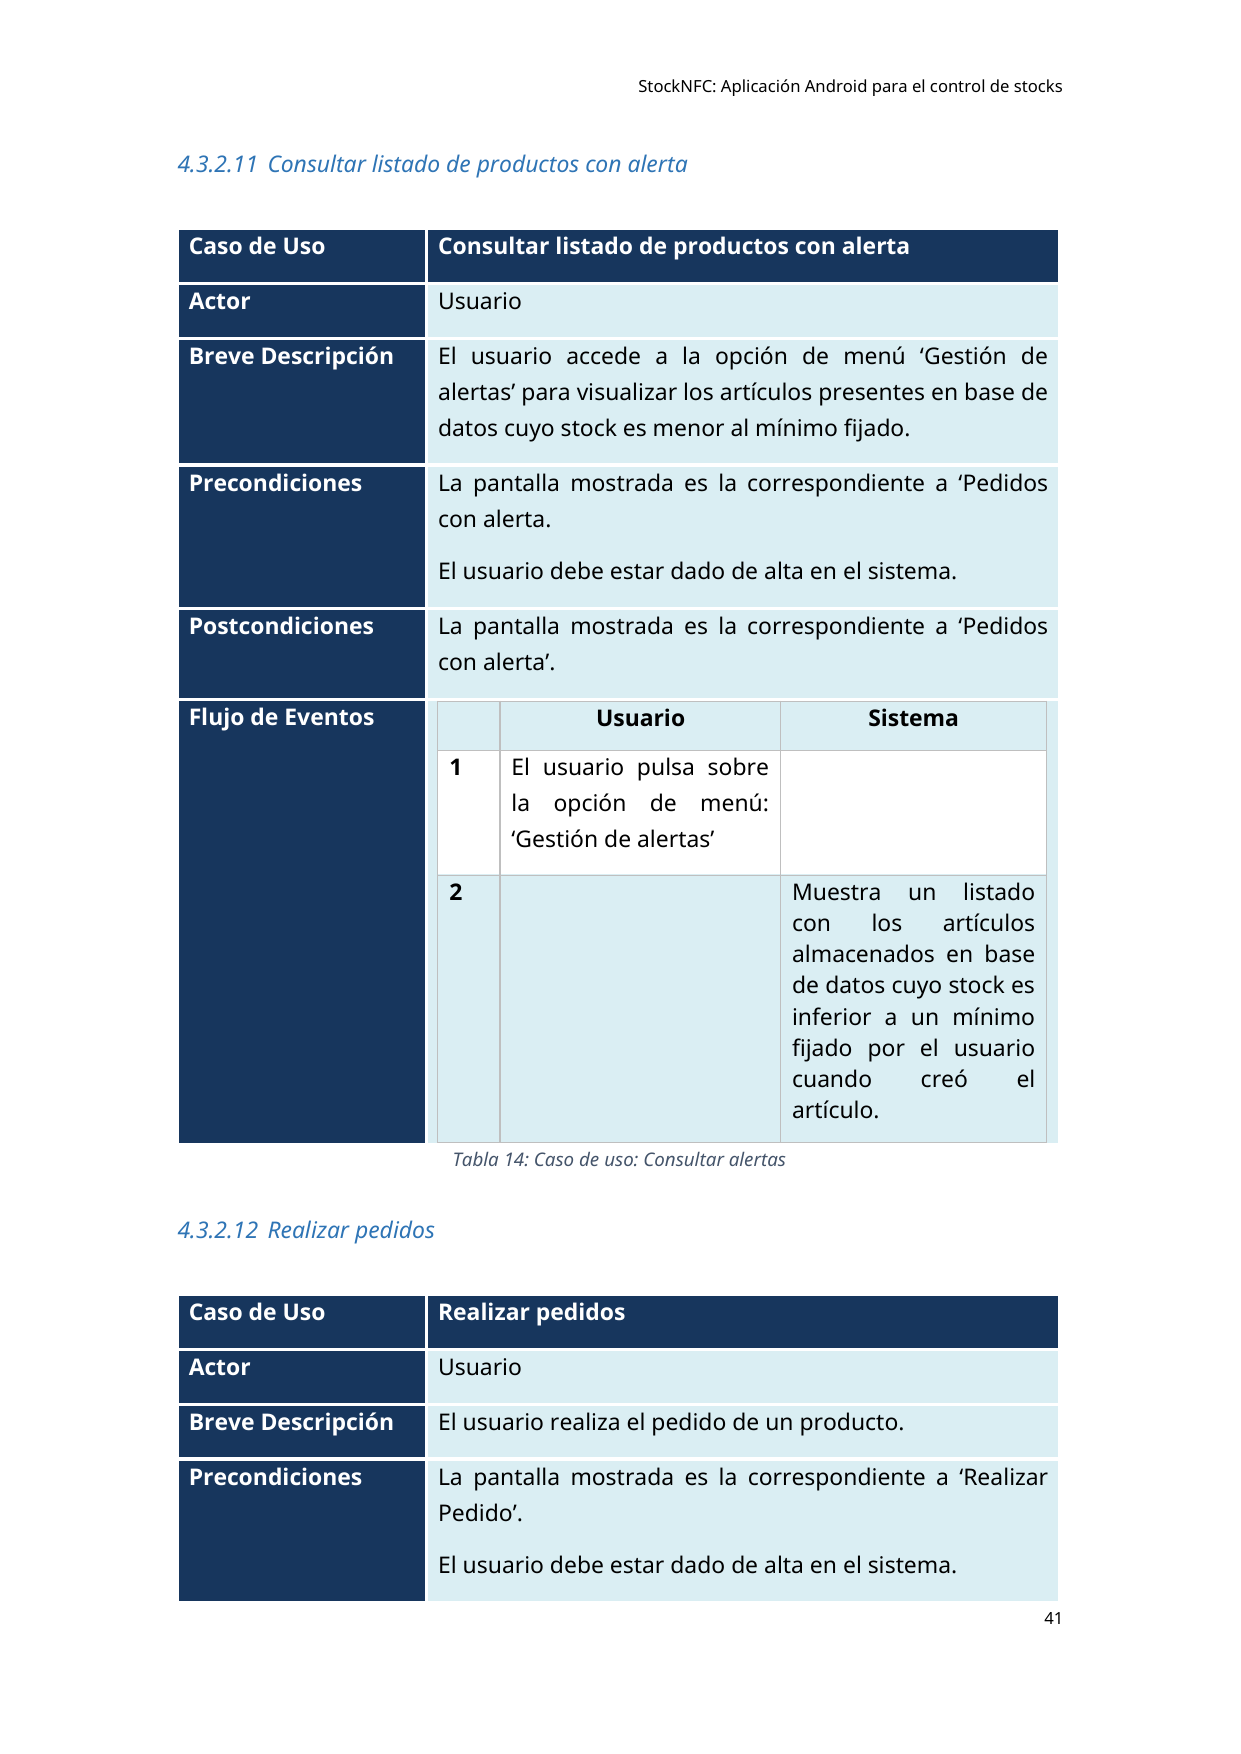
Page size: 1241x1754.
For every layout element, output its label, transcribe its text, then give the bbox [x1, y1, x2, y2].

table_header Caso de Uso [179, 1296, 425, 1348]
table_cell [1047, 701, 1058, 1143]
table_cell Precondiciones [179, 1461, 425, 1601]
table_cell Actor [179, 1351, 425, 1403]
table_cell El usuario realiza el pedido de un producto. [428, 1406, 1058, 1457]
subtitle Realizar pedidos [177, 1214, 1063, 1245]
table_header Sistema [781, 702, 1046, 750]
table_cell Breve Descripción [179, 340, 425, 463]
table_cell Muestra un listado con los artículos almacenados en base de datos cuyo stock es inferior a un mínimo fijado por el usuario cuando creó el artículo. [781, 876, 1046, 1142]
table_cell Flujo de Eventos [179, 701, 425, 1143]
table_cell 1 [438, 751, 499, 874]
table_cell El usuario pulsa sobre la opción de menú: ‘Gestión de alertas’ [501, 751, 780, 874]
table_cell La pantalla mostrada es la correspondiente a ‘Pedidos con alerta. El usuario debe estar dado de alta en el sistema. [428, 467, 1058, 607]
table_cell El usuario accede a la opción de menú ‘Gestión de alertas’ para visualizar los artículos presentes en base de datos cuyo stock es menor al mínimo fijado. [428, 340, 1058, 463]
table_cell Precondiciones [179, 467, 425, 607]
table_header [438, 702, 499, 750]
table_cell 2 [438, 876, 499, 1142]
table_header Usuario [501, 702, 780, 750]
table_cell [781, 751, 1046, 874]
text Tabla 14: Caso de uso: Consultar alertas [177, 1146, 1063, 1172]
table_cell Usuario [428, 285, 1058, 337]
table_cell Postcondiciones [179, 610, 425, 698]
table_header Caso de Uso [179, 230, 425, 282]
table_cell Usuario [428, 1351, 1058, 1403]
table_header Consultar listado de productos con alerta [428, 230, 1058, 282]
table_cell La pantalla mostrada es la correspondiente a ‘Realizar Pedido’. El usuario debe estar dado de alta en el sistema. [428, 1461, 1058, 1601]
table_cell Breve Descripción [179, 1406, 425, 1457]
table_header Realizar pedidos [428, 1296, 1058, 1348]
table_cell [501, 876, 780, 1142]
table_cell [428, 701, 437, 1143]
subtitle Consultar listado de productos con alerta [177, 148, 1063, 179]
table_cell Actor [179, 285, 425, 337]
table_cell La pantalla mostrada es la correspondiente a ‘Pedidos con alerta’. [428, 610, 1058, 698]
